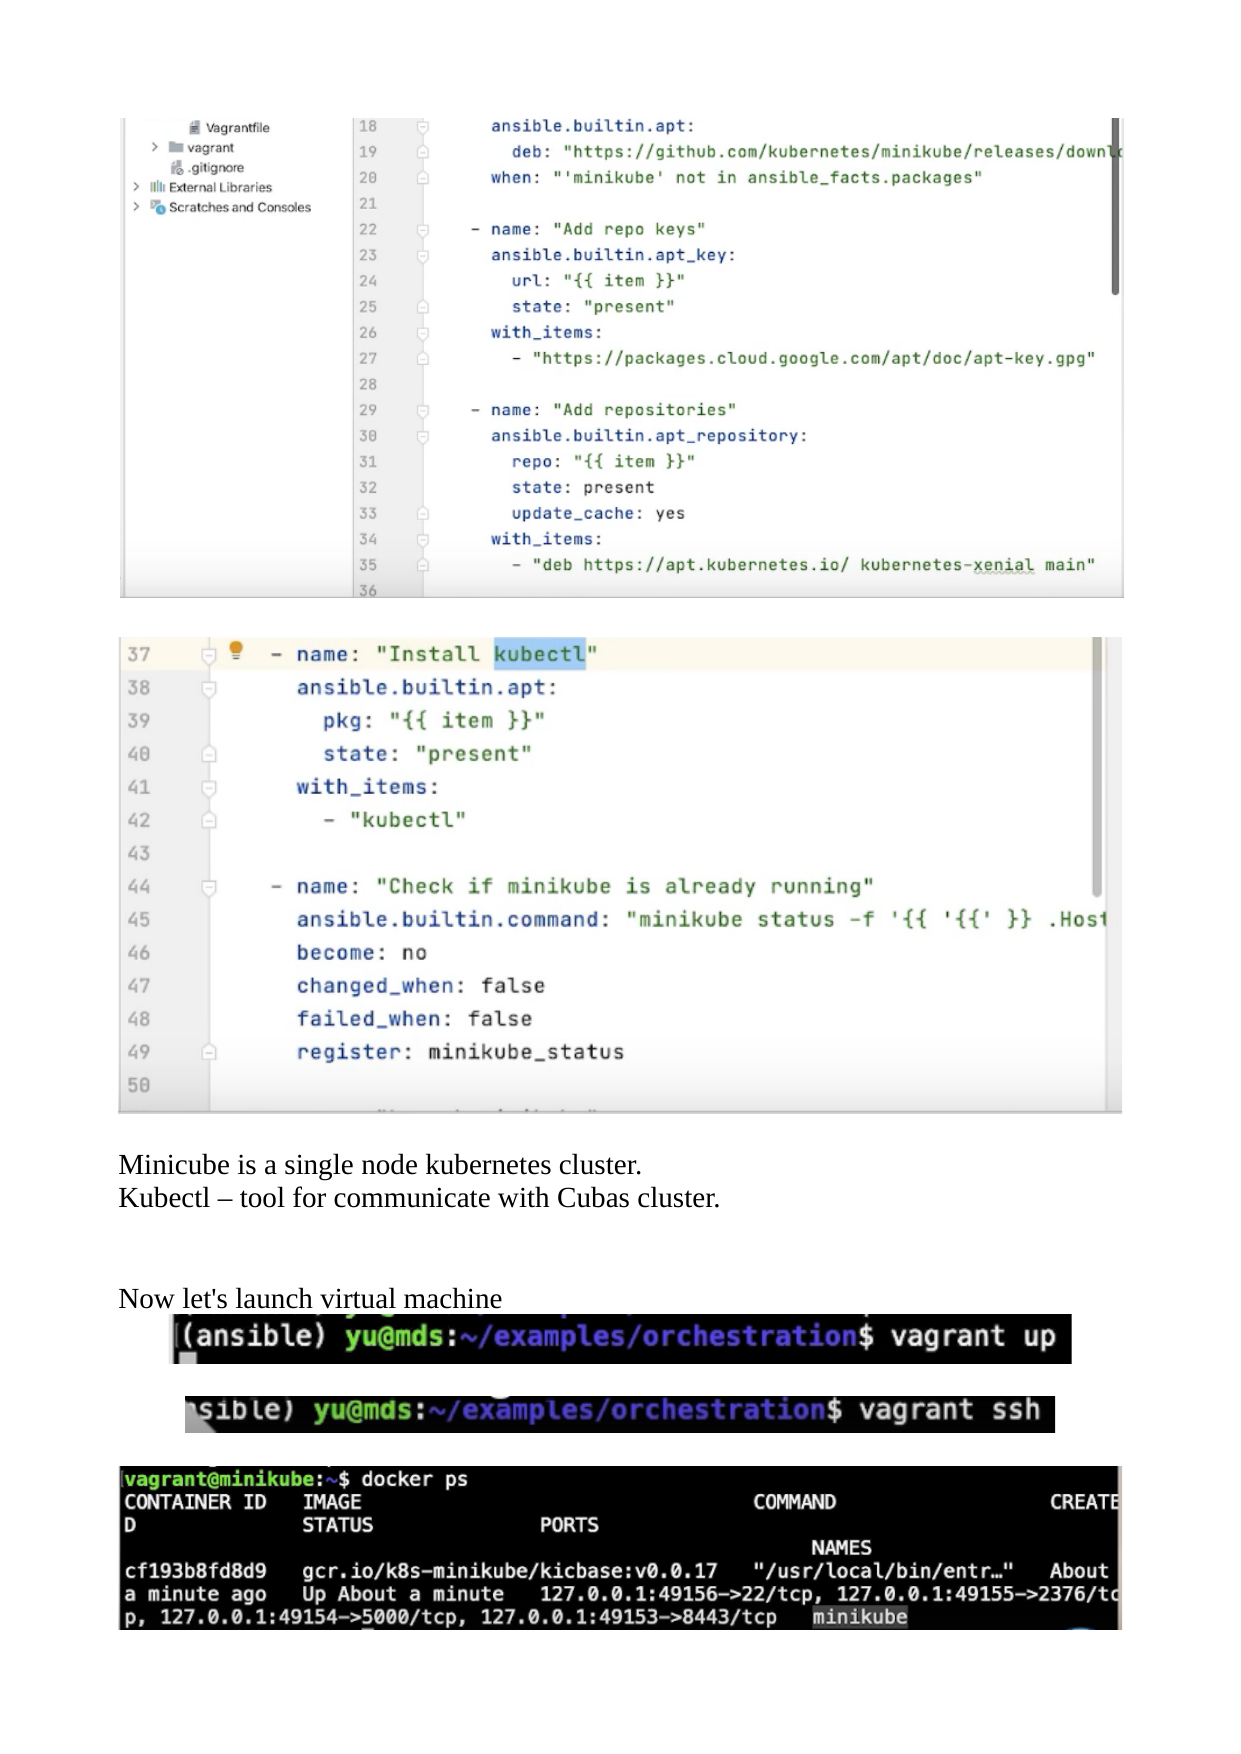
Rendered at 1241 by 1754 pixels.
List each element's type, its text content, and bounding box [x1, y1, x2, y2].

text Minicube is a single node kubernetes cluster. [118, 1147, 1122, 1181]
picture [185, 1396, 1056, 1433]
picture [168, 1314, 1072, 1364]
text Now let's launch virtual machine [118, 1281, 1122, 1315]
picture [118, 637, 1123, 1114]
picture [120, 118, 1125, 598]
picture [118, 1466, 1123, 1630]
text Kubectl – tool for communicate with Cubas cluster. [118, 1181, 1122, 1214]
